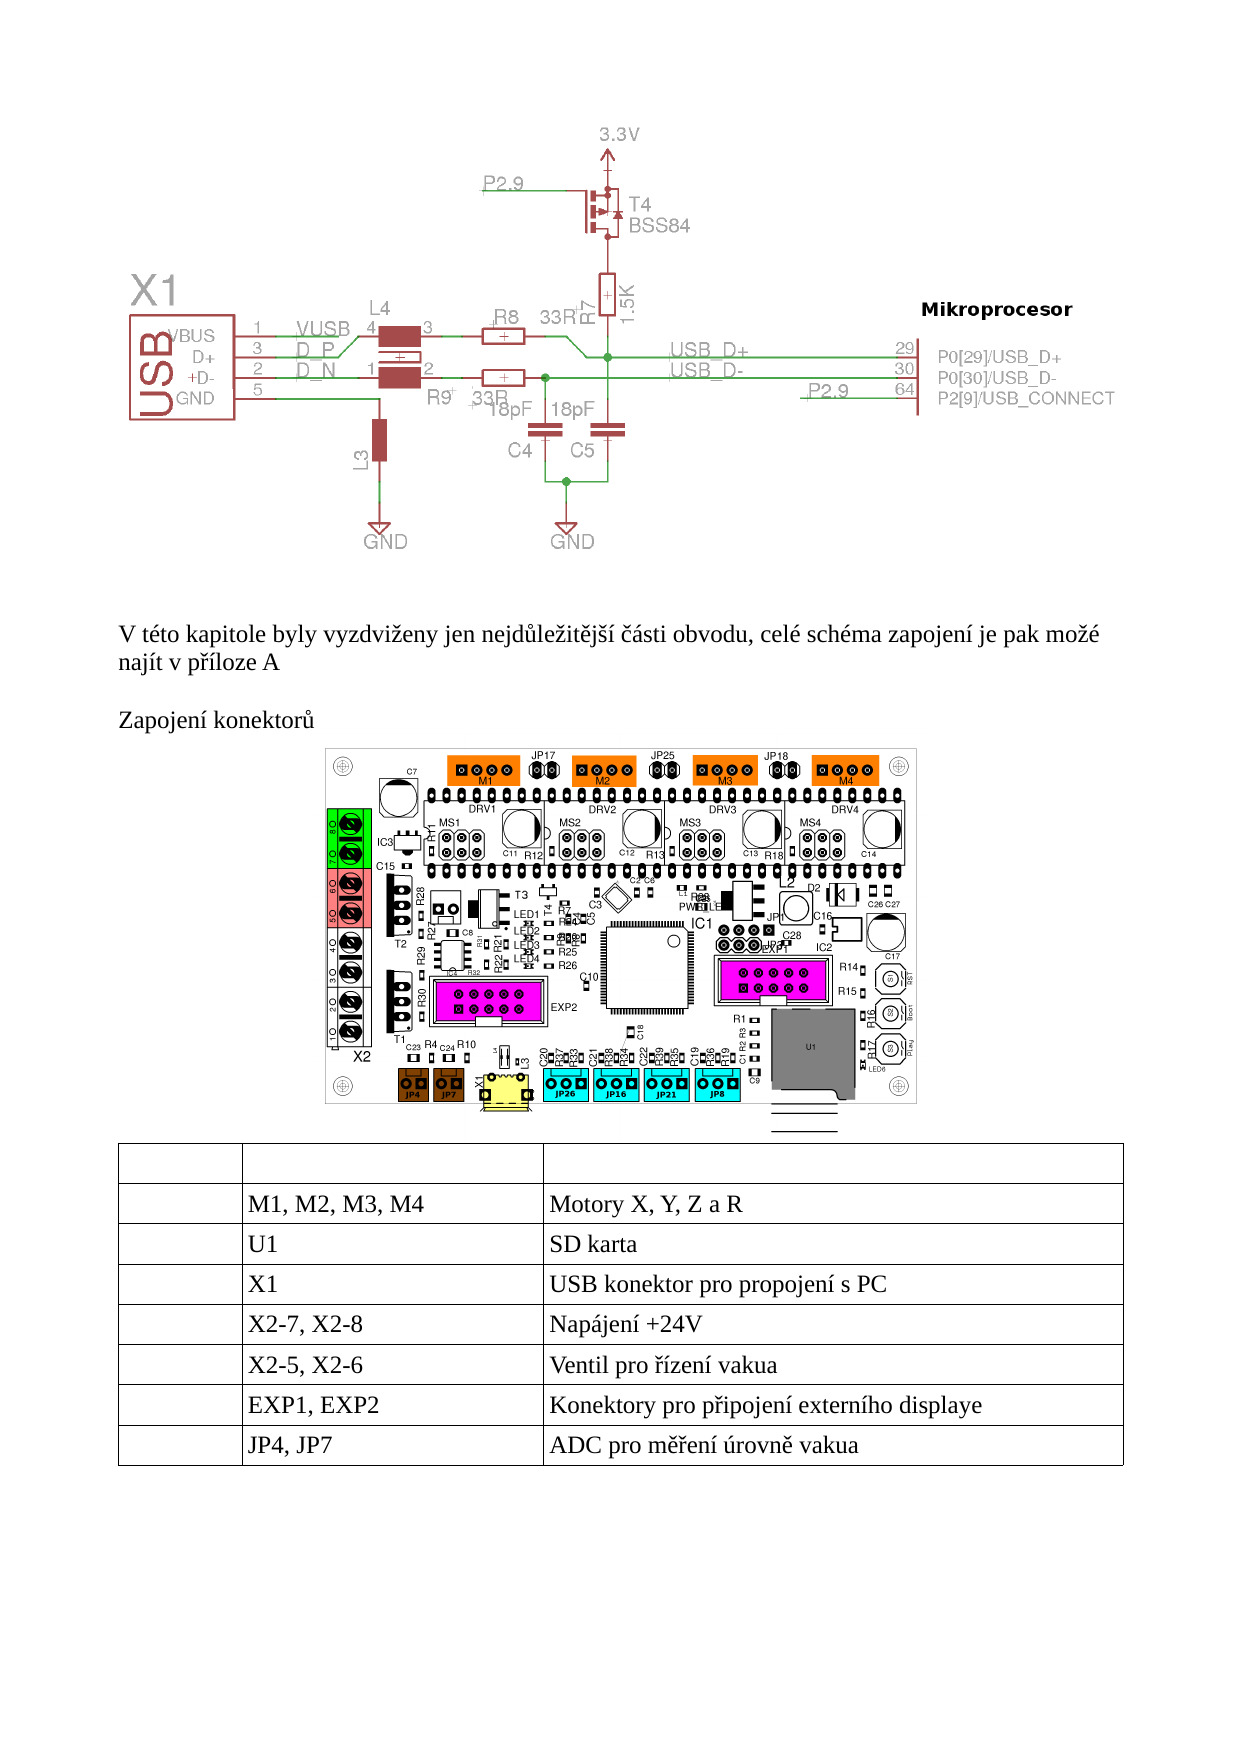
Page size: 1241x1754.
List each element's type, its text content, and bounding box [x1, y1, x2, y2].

table_header [544, 1144, 1123, 1183]
table_cell M1, M2, M3, M4 [243, 1184, 543, 1223]
table_cell Ventil pro řízení vakua [544, 1345, 1123, 1384]
table_cell EXP1, EXP2 [243, 1385, 543, 1425]
picture [308, 733, 932, 1143]
table_cell [119, 1184, 242, 1223]
picture [118, 118, 1123, 562]
table_cell X1 [243, 1265, 543, 1304]
table_cell Napájení +24V [544, 1305, 1123, 1344]
table_cell JP4, JP7 [243, 1426, 543, 1465]
table_cell X2-5, X2-6 [243, 1345, 543, 1384]
table_cell [119, 1426, 242, 1465]
table_cell X2-7, X2-8 [243, 1305, 543, 1344]
table_cell [119, 1265, 242, 1304]
table_cell SD karta [544, 1224, 1123, 1263]
table_cell [119, 1345, 242, 1384]
table_cell Konektory pro připojení externího displaye [544, 1385, 1123, 1425]
table_cell U1 [243, 1224, 543, 1263]
text V této kapitole byly vyzdviženy jen nejdůležitější části obvodu, celé schéma zapojení je pak možé najít v příloze A [118, 619, 1122, 676]
table_cell Motory X, Y, Z a R [544, 1184, 1123, 1223]
table_cell [119, 1224, 242, 1263]
table_cell [119, 1385, 242, 1425]
table_header [119, 1144, 242, 1183]
text Zapojení konektorů [118, 705, 1122, 734]
table_cell ADC pro měření úrovně vakua [544, 1426, 1123, 1465]
table_cell USB konektor pro propojení s PC [544, 1265, 1123, 1304]
table_header [243, 1144, 543, 1183]
table_cell [119, 1305, 242, 1344]
